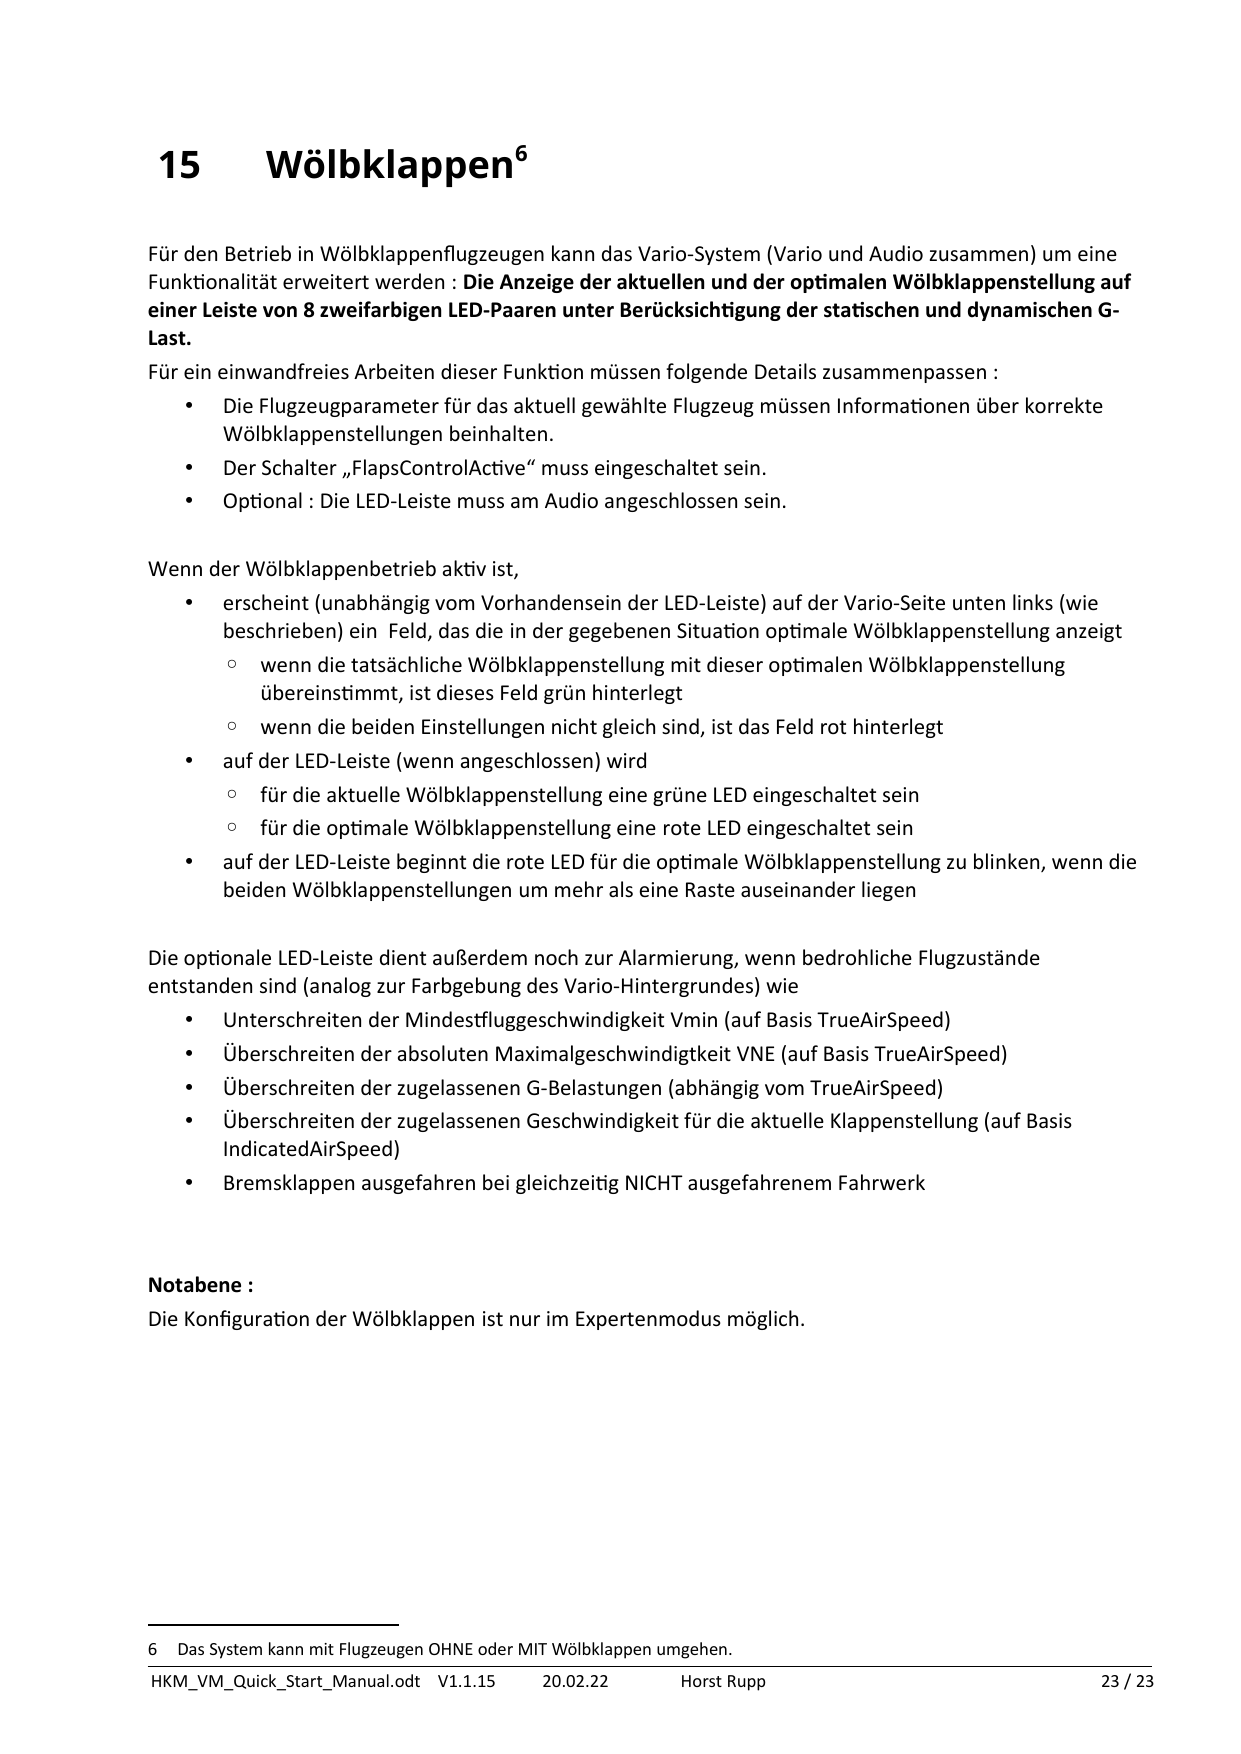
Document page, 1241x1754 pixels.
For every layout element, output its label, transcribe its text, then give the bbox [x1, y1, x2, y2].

list Die Flugzeugparameter für das aktuell gewählte Flugzeug müssen Informationen über korrekte Wölbklappenstellungen beinhalten. [185, 391, 1152, 447]
list auf der LED-Leiste (wenn angeschlossen) wird [185, 746, 1152, 774]
list Optional : Die LED-Leiste muss am Audio angeschlossen sein. [185, 487, 1152, 515]
text Notabene : [148, 1270, 1152, 1298]
text Die optionale LED-Leiste dient außerdem noch zur Alarmierung, wenn bedrohliche Flugzustände entstanden sind (analog zur Farbgebung des Vario-Hintergrundes) wie [148, 943, 1152, 999]
list Überschreiten der zugelassenen Geschwindigkeit für die aktuelle Klappenstellung (auf Basis IndicatedAirSpeed) [185, 1107, 1152, 1163]
list Bremsklappen ausgefahren bei gleichzeitig NICHT ausgefahrenem Fahrwerk [185, 1168, 1152, 1196]
text Wenn der Wölbklappenbetrieb aktiv ist, [148, 554, 1152, 582]
list wenn die tatsächliche Wölbklappenstellung mit dieser optimalen Wölbklappenstellung übereinstimmt, ist dieses Feld grün hinterlegt [223, 650, 1152, 706]
list wenn die beiden Einstellungen nicht gleich sind, ist das Feld rot hinterlegt [223, 712, 1152, 740]
list Überschreiten der zugelassenen G-Belastungen (abhängig vom TrueAirSpeed) [185, 1073, 1152, 1101]
text Die Konfiguration der Wölbklappen ist nur im Expertenmodus möglich. [148, 1304, 1152, 1332]
list Unterschreiten der Mindestfluggeschwindigkeit Vmin (auf Basis TrueAirSpeed) [185, 1005, 1152, 1033]
text Für ein einwandfreies Arbeiten dieser Funktion müssen folgende Details zusammenpassen : [148, 357, 1152, 385]
list für die optimale Wölbklappenstellung eine rote LED eingeschaltet sein [223, 813, 1152, 842]
list Der Schalter „FlapsControlActive“ muss eingeschaltet sein. [185, 453, 1152, 481]
text Das System kann mit Flugzeugen OHNE oder MIT Wölbklappen umgehen. [148, 1637, 1152, 1660]
text Für den Betrieb in Wölbklappenflugzeugen kann das Vario-System (Vario und Audio zusammen) um eine Funktionalität erweitert werden : Die Anzeige der aktuellen und der optimalen Wölbklappenstellung auf einer Leiste von 8 zweifarbigen LED-Paaren unter Berücksichtigung der statischen und dynamischen G-Last. [148, 239, 1152, 351]
list Überschreiten der absoluten Maximalgeschwindigtkeit VNE (auf Basis TrueAirSpeed) [185, 1039, 1152, 1067]
list auf der LED-Leiste beginnt die rote LED für die optimale Wölbklappenstellung zu blinken, wenn die beiden Wölbklappenstellungen um mehr als eine Raste auseinander liegen [185, 847, 1152, 903]
list erscheint (unabhängig vom Vorhandensein der LED-Leiste) auf der Vario-Seite unten links (wie beschrieben) ein Feld, das die in der gegebenen Situation optimale Wölbklappenstellung anzeigt [185, 588, 1152, 644]
subtitle Wölbklappen [148, 138, 1128, 190]
list für die aktuelle Wölbklappenstellung eine grüne LED eingeschaltet sein [223, 780, 1152, 808]
